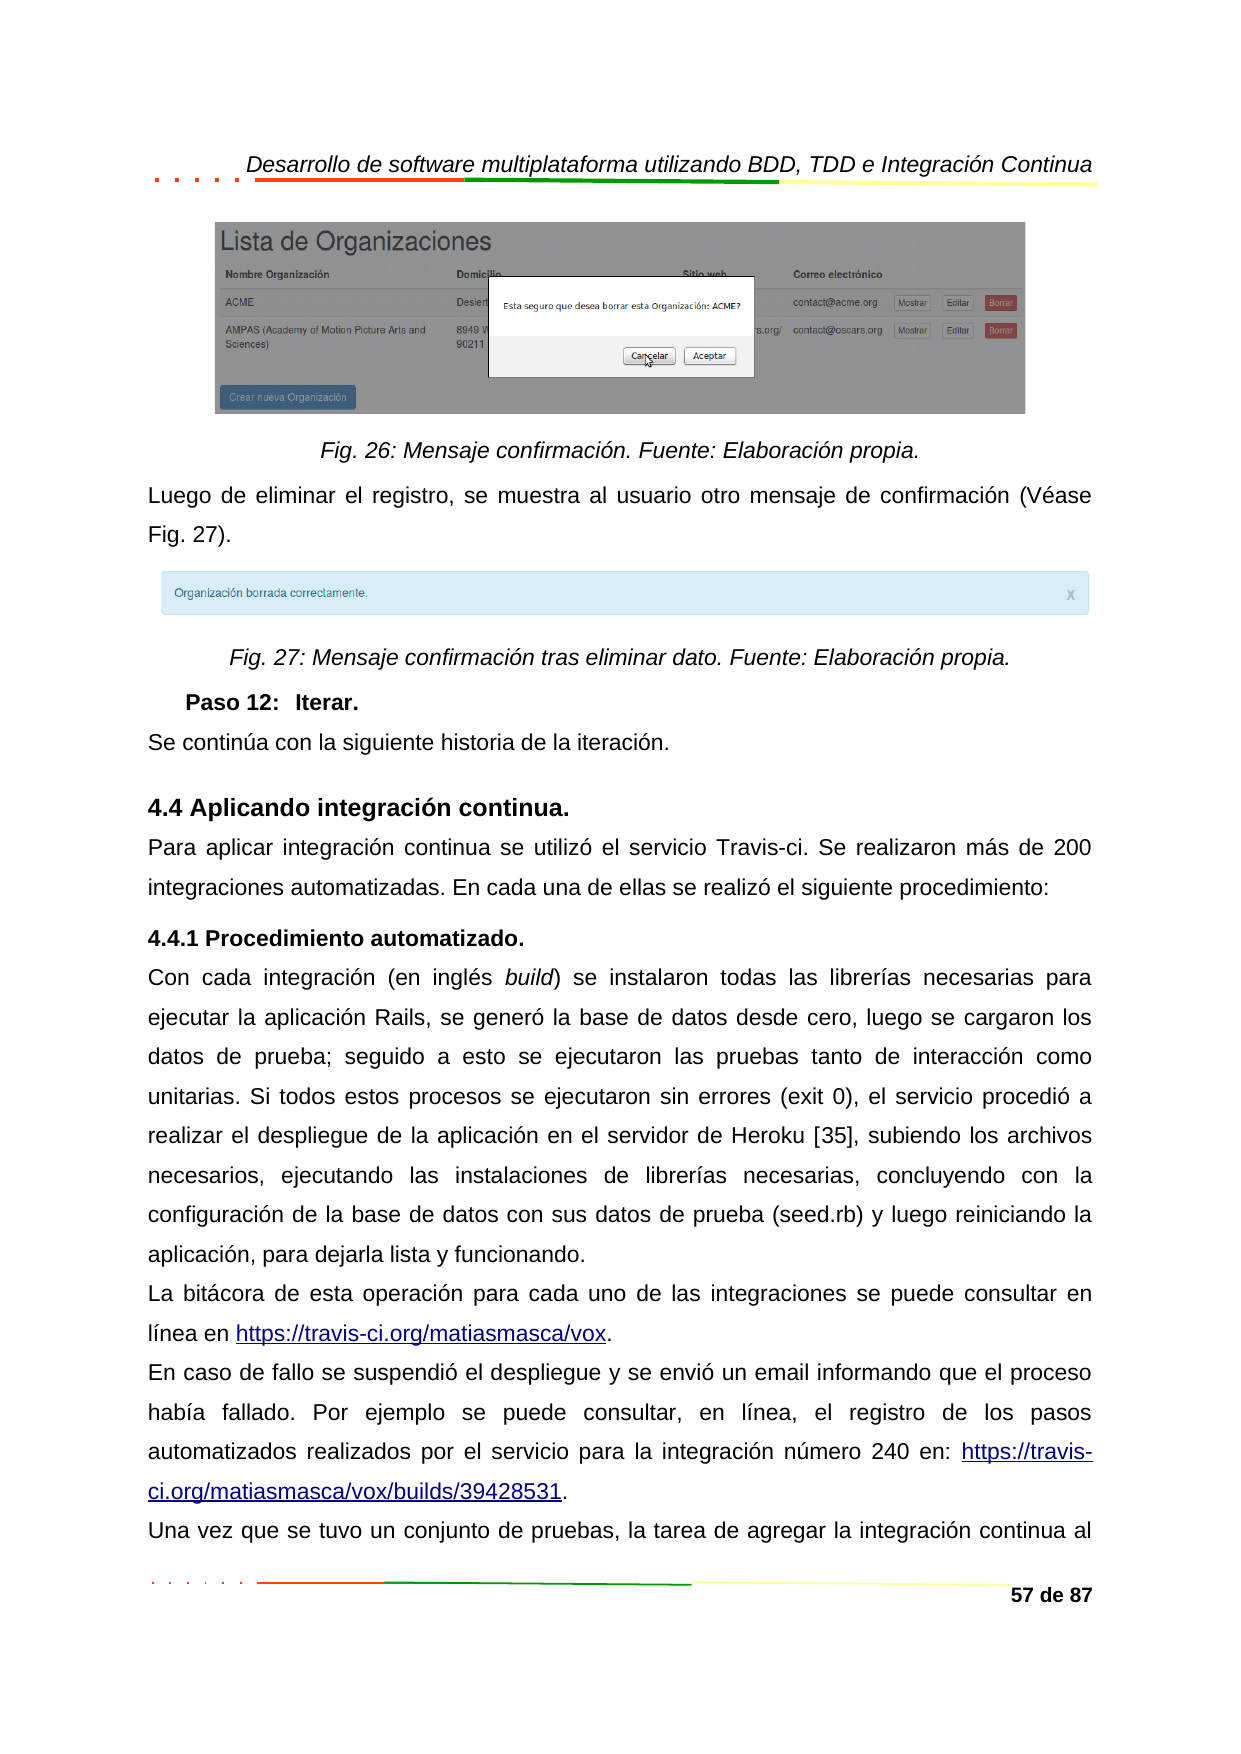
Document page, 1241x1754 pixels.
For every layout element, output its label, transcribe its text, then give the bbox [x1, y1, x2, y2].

picture [214, 222, 1026, 414]
list Iterar. [185, 689, 1093, 715]
text Una vez que se tuvo un conjunto de pruebas, la tarea de agregar la integración continua al [148, 1517, 1093, 1543]
table_header [148, 216, 1093, 419]
text Luego de eliminar el registro, se muestra al usuario otro mensaje de confirmación (Véase Fig. 27). [148, 482, 1093, 548]
table_header [148, 561, 1093, 626]
table_cell Fig. 27: Mensaje confirmación tras eliminar dato. Fuente: Elaboración propia. [148, 626, 1093, 689]
text 4.4.1 Procedimiento automatizado. [148, 925, 1093, 951]
table_cell Fig. 26: Mensaje confirmación. Fuente: Elaboración propia. [148, 419, 1093, 482]
text Para aplicar integración continua se utilizó el servicio Travis-ci. Se realizaron más de 200 integraciones automatizadas. En cada una de ellas se realizó el siguiente procedimiento: [148, 834, 1093, 900]
text La bitácora de esta operación para cada uno de las integraciones se puede consultar en línea en https://travis-ci.org/matiasmasca/vox. [148, 1280, 1093, 1346]
subtitle 4.4 Aplicando integración continua. [148, 793, 1093, 822]
text Con cada integración (en inglés build) se instalaron todas las librerías necesarias para ejecutar la aplicación Rails, se generó la base de datos desde cero, luego se cargaron los datos de prueba; seguido a esto se ejecutaron las pruebas tanto de interacción como unitarias. Si todos estos procesos se ejecutaron sin errores (exit 0), el servicio procedió a realizar el despliegue de la aplicación en el servidor de Heroku [35], subiendo los archivos necesarios, ejecutando las instalaciones de librerías necesarias, concluyendo con la configuración de la base de datos con sus datos de prueba (seed.rb) y luego reiniciando la aplicación, para dejarla lista y funcionando. [148, 964, 1093, 1267]
text En caso de fallo se suspendió el despliegue y se envió un email informando que el proceso había fallado. Por ejemplo se puede consultar, en línea, el registro de los pasos automatizados realizados por el servicio para la integración número 240 en: https://travis-ci.org/matiasmasca/vox/builds/39428531. [148, 1359, 1093, 1504]
text Se continúa con la siguiente historia de la iteración. [148, 728, 1093, 755]
picture [153, 566, 1093, 621]
